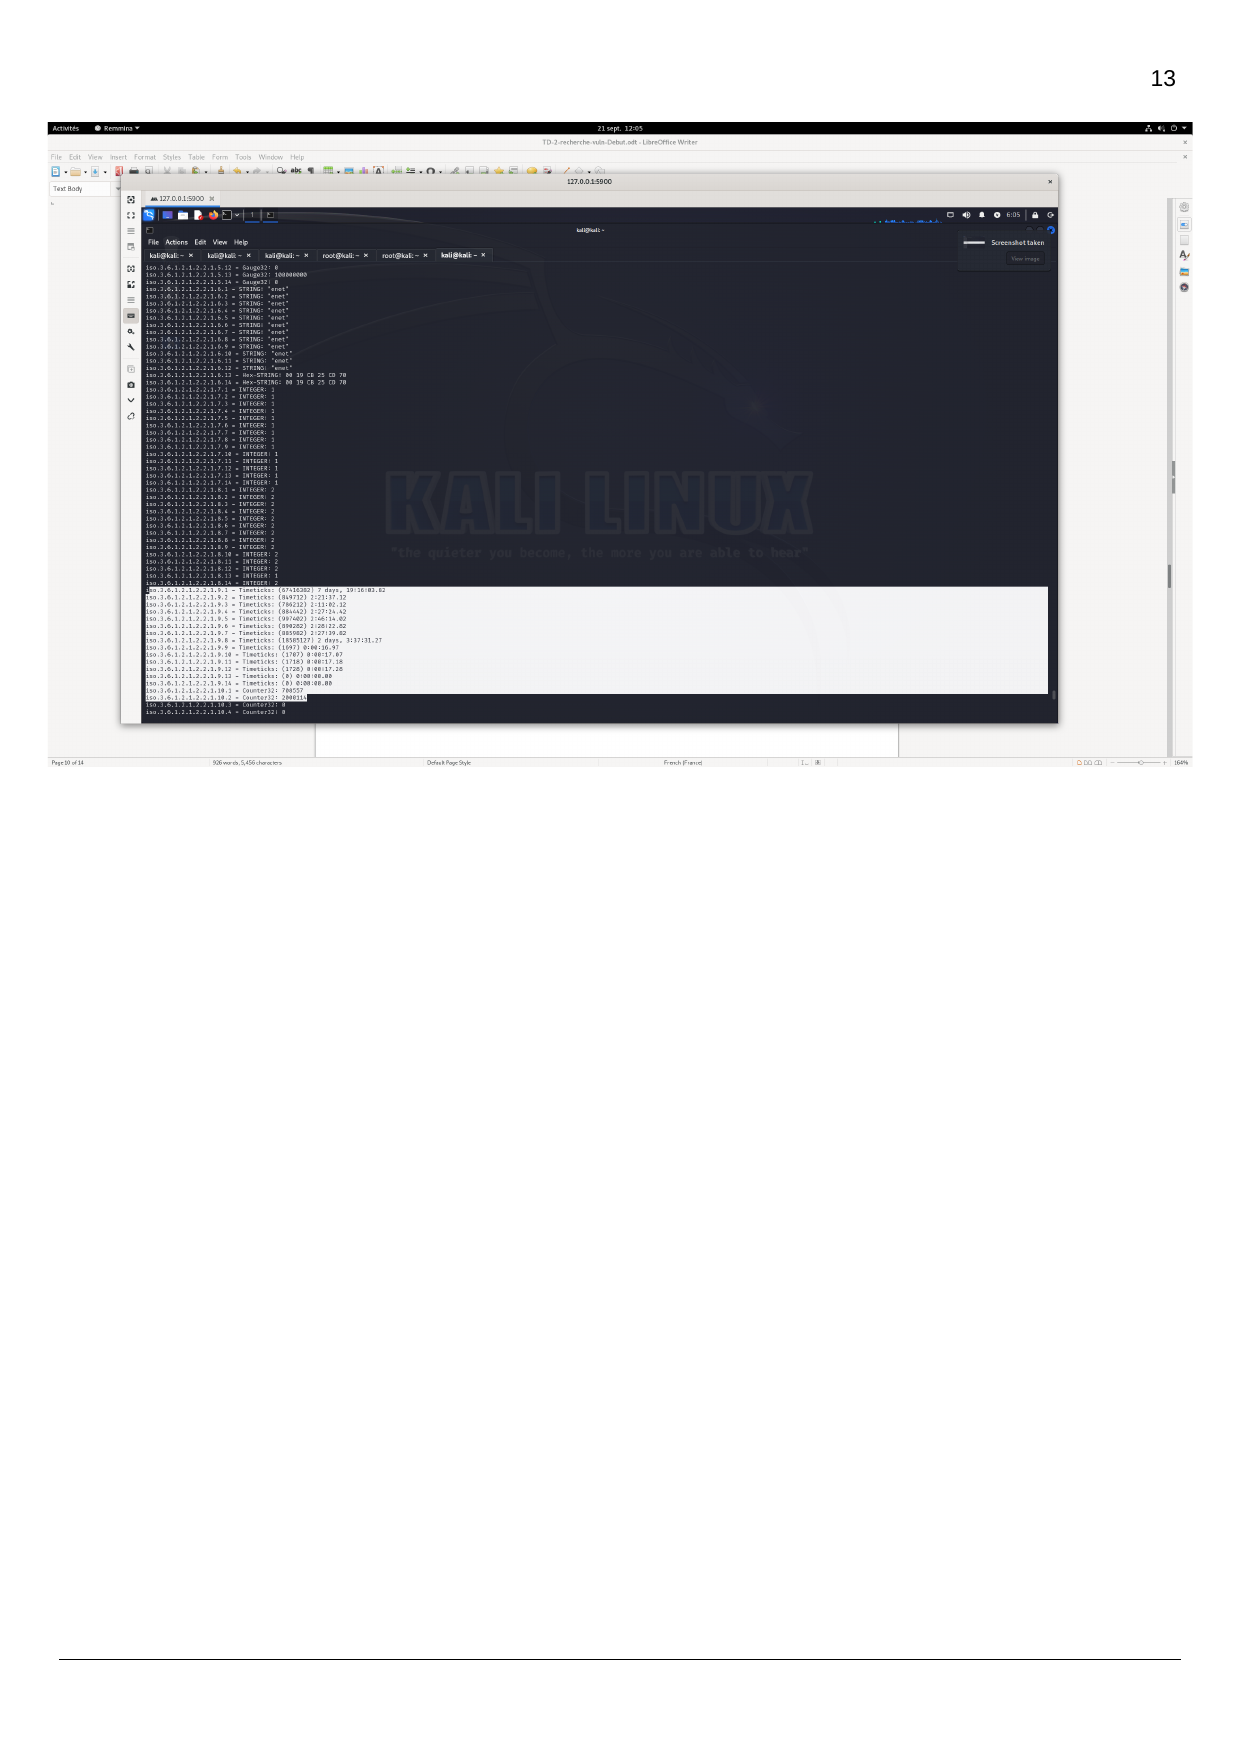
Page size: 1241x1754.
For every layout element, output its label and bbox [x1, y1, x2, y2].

picture [47, 122, 1193, 767]
